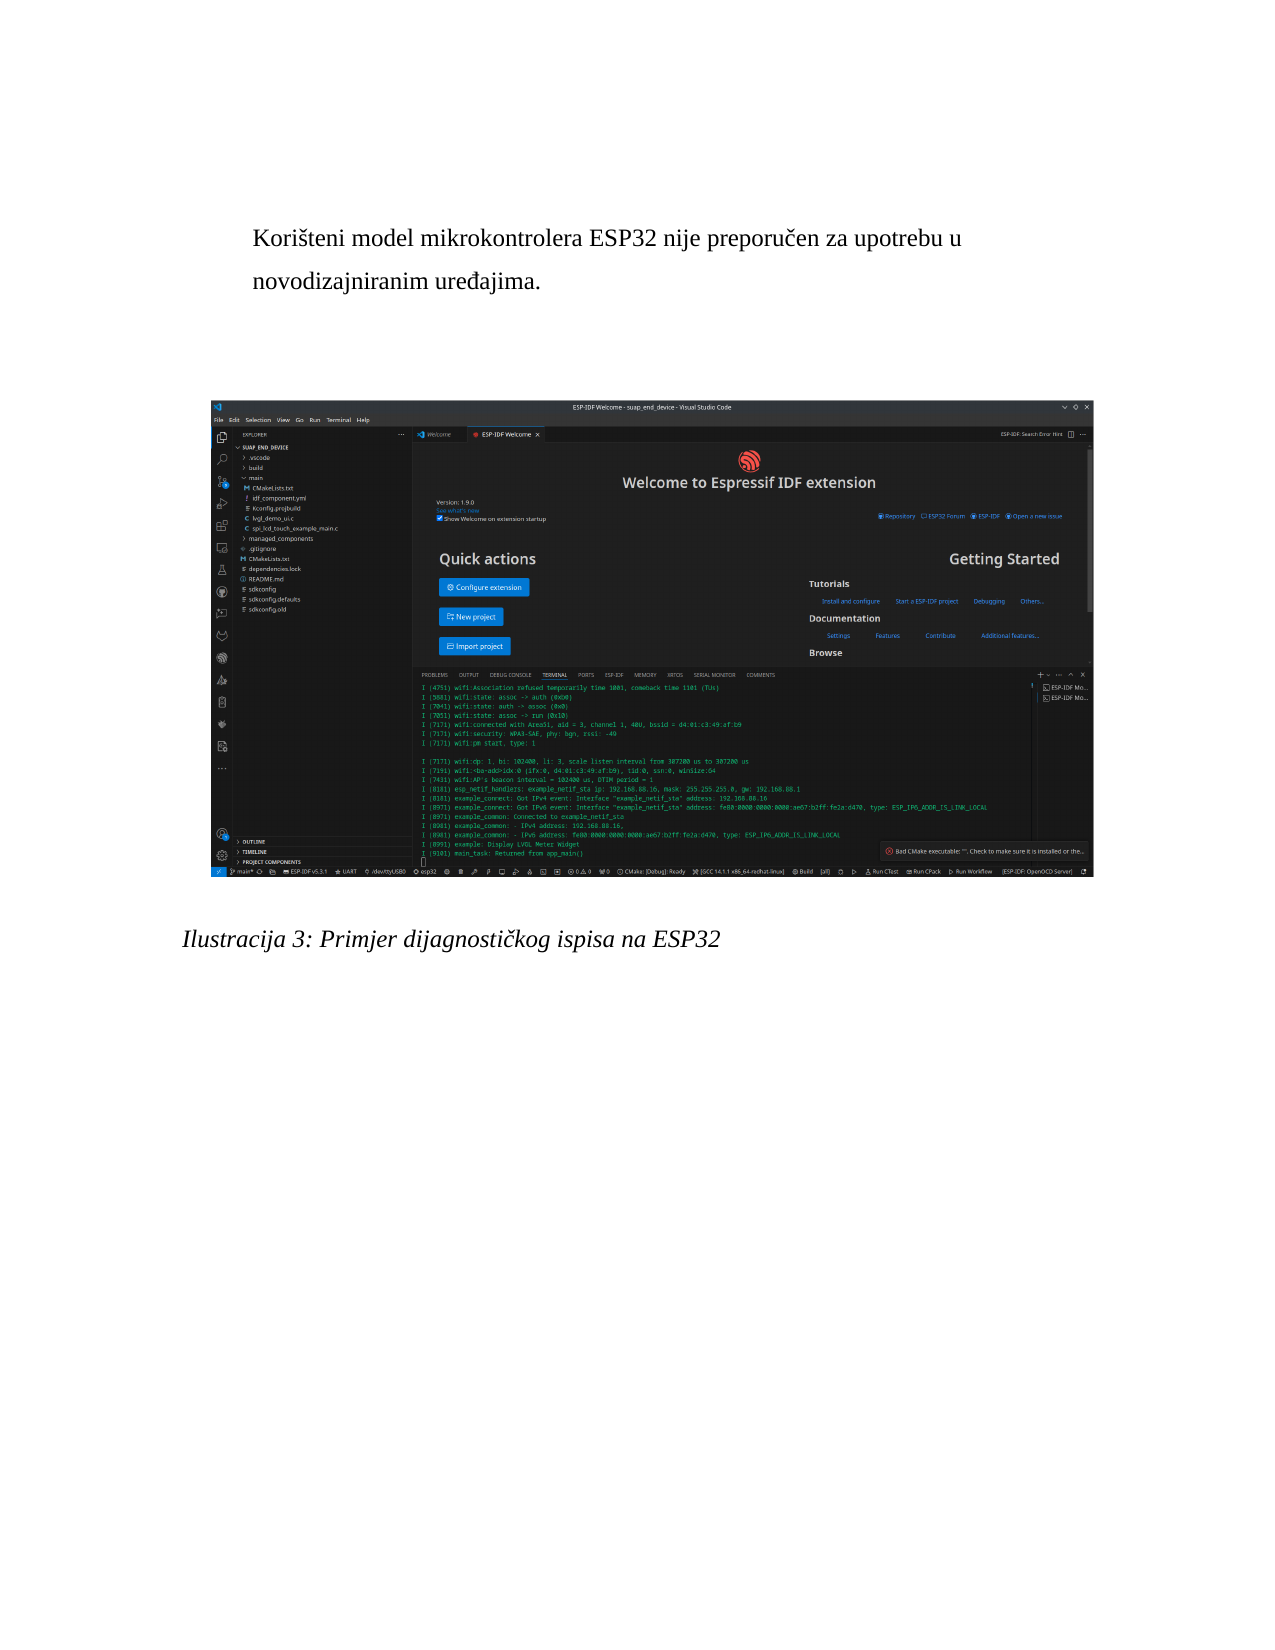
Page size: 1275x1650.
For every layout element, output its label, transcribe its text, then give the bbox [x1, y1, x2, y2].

picture [181, 377, 1123, 912]
text Ilustracija 3: Primjer dijagnostičkog ispisa na ESP32 [182, 912, 1123, 953]
text Korišteni model mikrokontrolera ESP32 nije preporučen za upotrebu u novodizajniranim uređajima. [252, 223, 1127, 294]
